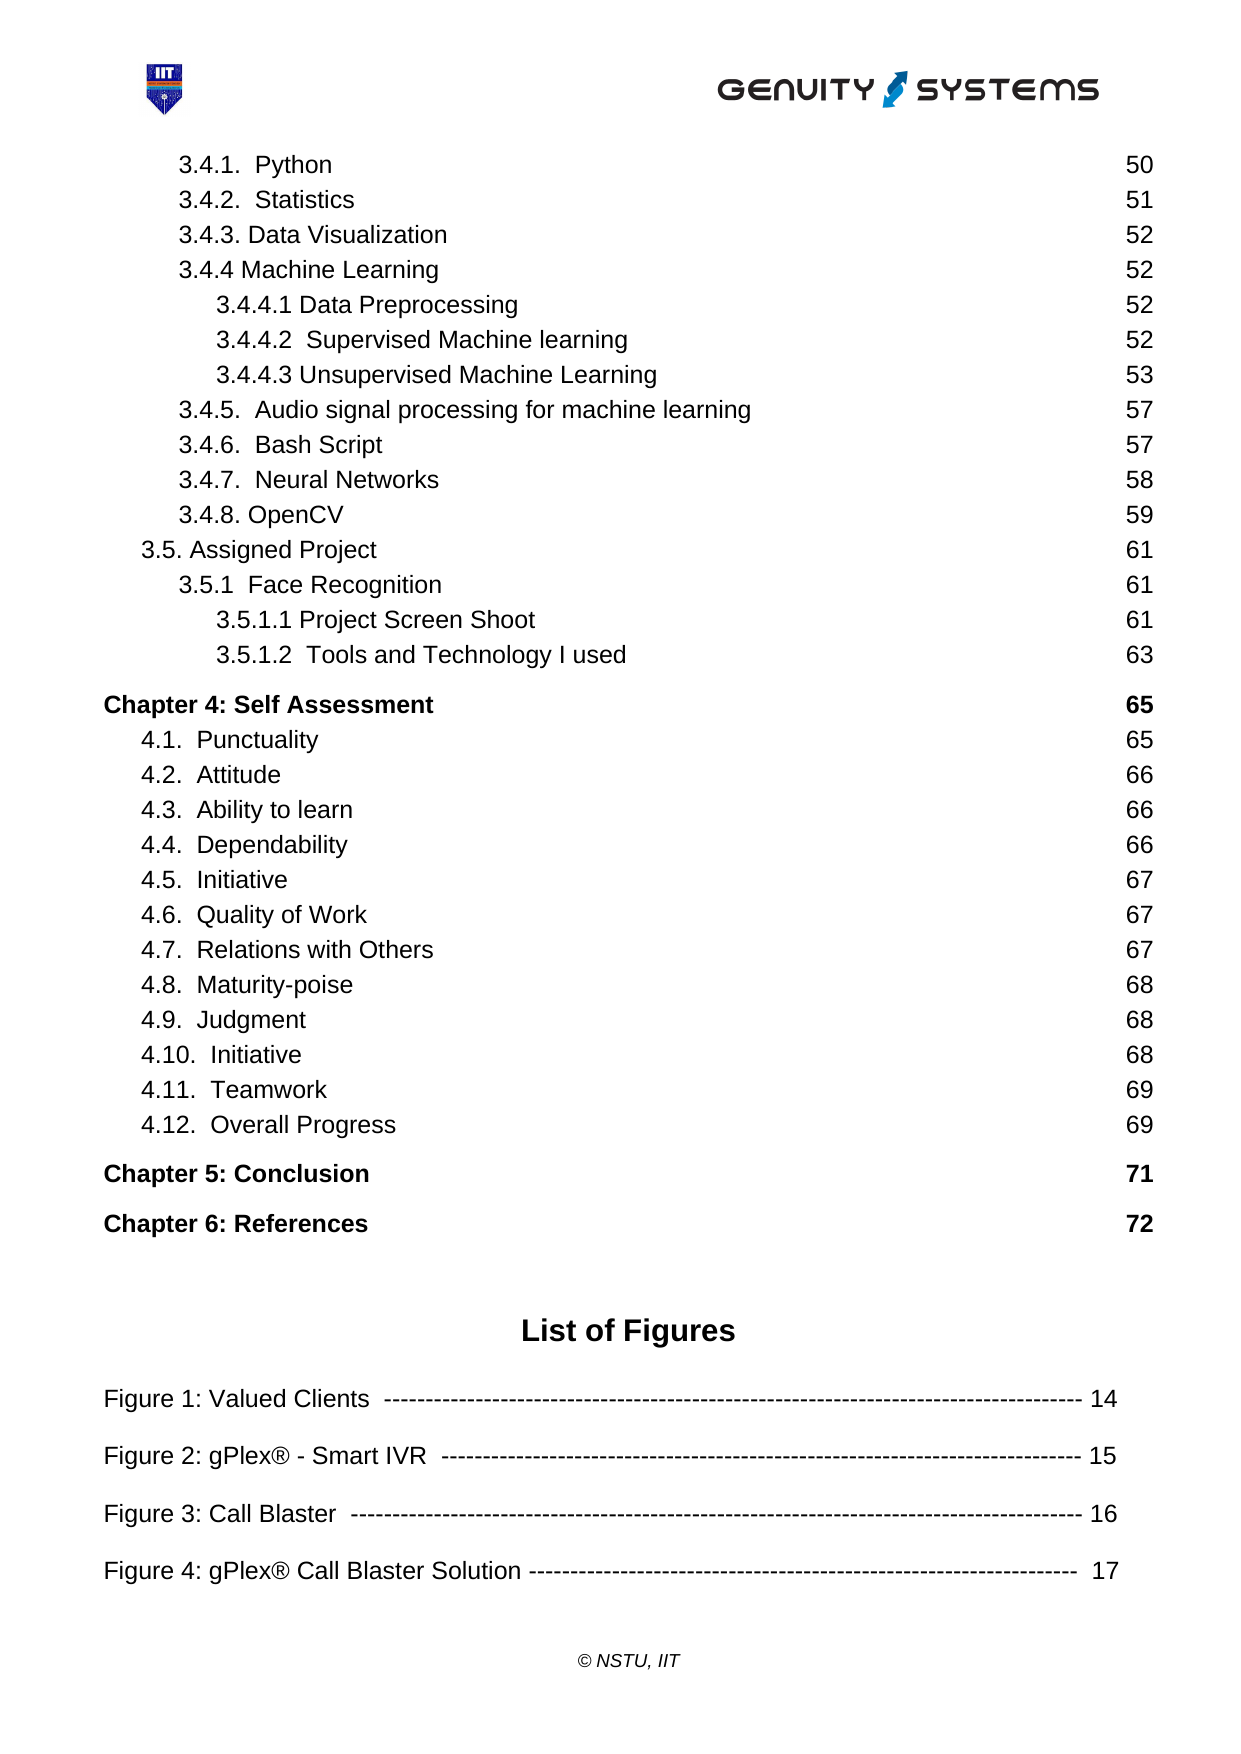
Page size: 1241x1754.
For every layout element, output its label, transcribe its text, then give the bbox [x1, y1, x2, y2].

text Figure 1: Valued Clients ------------------------------------------------------------------------------------ 14 [103, 1384, 1153, 1412]
text 3.4.4.1 Data Preprocessing 52 [216, 290, 1153, 319]
text Figure 4: gPlex® Call Blaster Solution ------------------------------------------------------------------ 17 [103, 1556, 1153, 1585]
text 3.4.2. Statistics 51 [178, 185, 1153, 214]
text 3.4.4.3 Unsupervised Machine Learning 53 [216, 360, 1153, 389]
picture [714, 70, 1101, 108]
text 3.4.6. Bash Script 57 [178, 430, 1153, 459]
text 4.9. Judgment 68 [141, 1004, 1153, 1033]
text 3.4.7. Neural Networks 58 [178, 465, 1153, 494]
text 4.3. Ability to learn 66 [141, 794, 1153, 823]
text 3.5. Assigned Project 61 [141, 535, 1153, 564]
text 3.4.5. Audio signal processing for machine learning 57 [178, 395, 1153, 424]
text Figure 2: gPlex® - Smart IVR ----------------------------------------------------------------------------- 15 [103, 1441, 1153, 1470]
text 3.5.1.2 Tools and Technology I used 63 [216, 640, 1153, 669]
text 4.2. Attitude 66 [141, 759, 1153, 788]
text 3.4.8. OpenCV 59 [178, 500, 1153, 529]
text 4.5. Initiative 67 [141, 864, 1153, 893]
text List of Figures [103, 1312, 1153, 1348]
text Chapter 4: Self Assessment 65 [103, 689, 1153, 718]
text Chapter 6: References 72 [103, 1209, 1153, 1237]
text 3.4.1. Python 50 [178, 150, 1153, 179]
text Figure 3: Call Blaster ---------------------------------------------------------------------------------------- 16 [103, 1499, 1153, 1527]
text 4.12. Overall Progress 69 [141, 1109, 1153, 1138]
text 4.4. Dependability 66 [141, 829, 1153, 858]
text 4.6. Quality of Work 67 [141, 899, 1153, 928]
text 3.4.4 Machine Learning 52 [178, 255, 1153, 284]
picture [137, 62, 192, 117]
text 4.11. Teamwork 69 [141, 1074, 1153, 1103]
text 3.4.3. Data Visualization 52 [178, 220, 1153, 249]
text Chapter 5: Conclusion 71 [103, 1159, 1153, 1188]
text 3.5.1 Face Recognition 61 [178, 570, 1153, 599]
text 4.10. Initiative 68 [141, 1039, 1153, 1068]
text 3.4.4.2 Supervised Machine learning 52 [216, 325, 1153, 354]
text 4.8. Maturity-poise 68 [141, 969, 1153, 998]
text 4.1. Punctuality 65 [141, 724, 1153, 753]
text 3.5.1.1 Project Screen Shoot 61 [216, 605, 1153, 634]
text 4.7. Relations with Others 67 [141, 934, 1153, 963]
